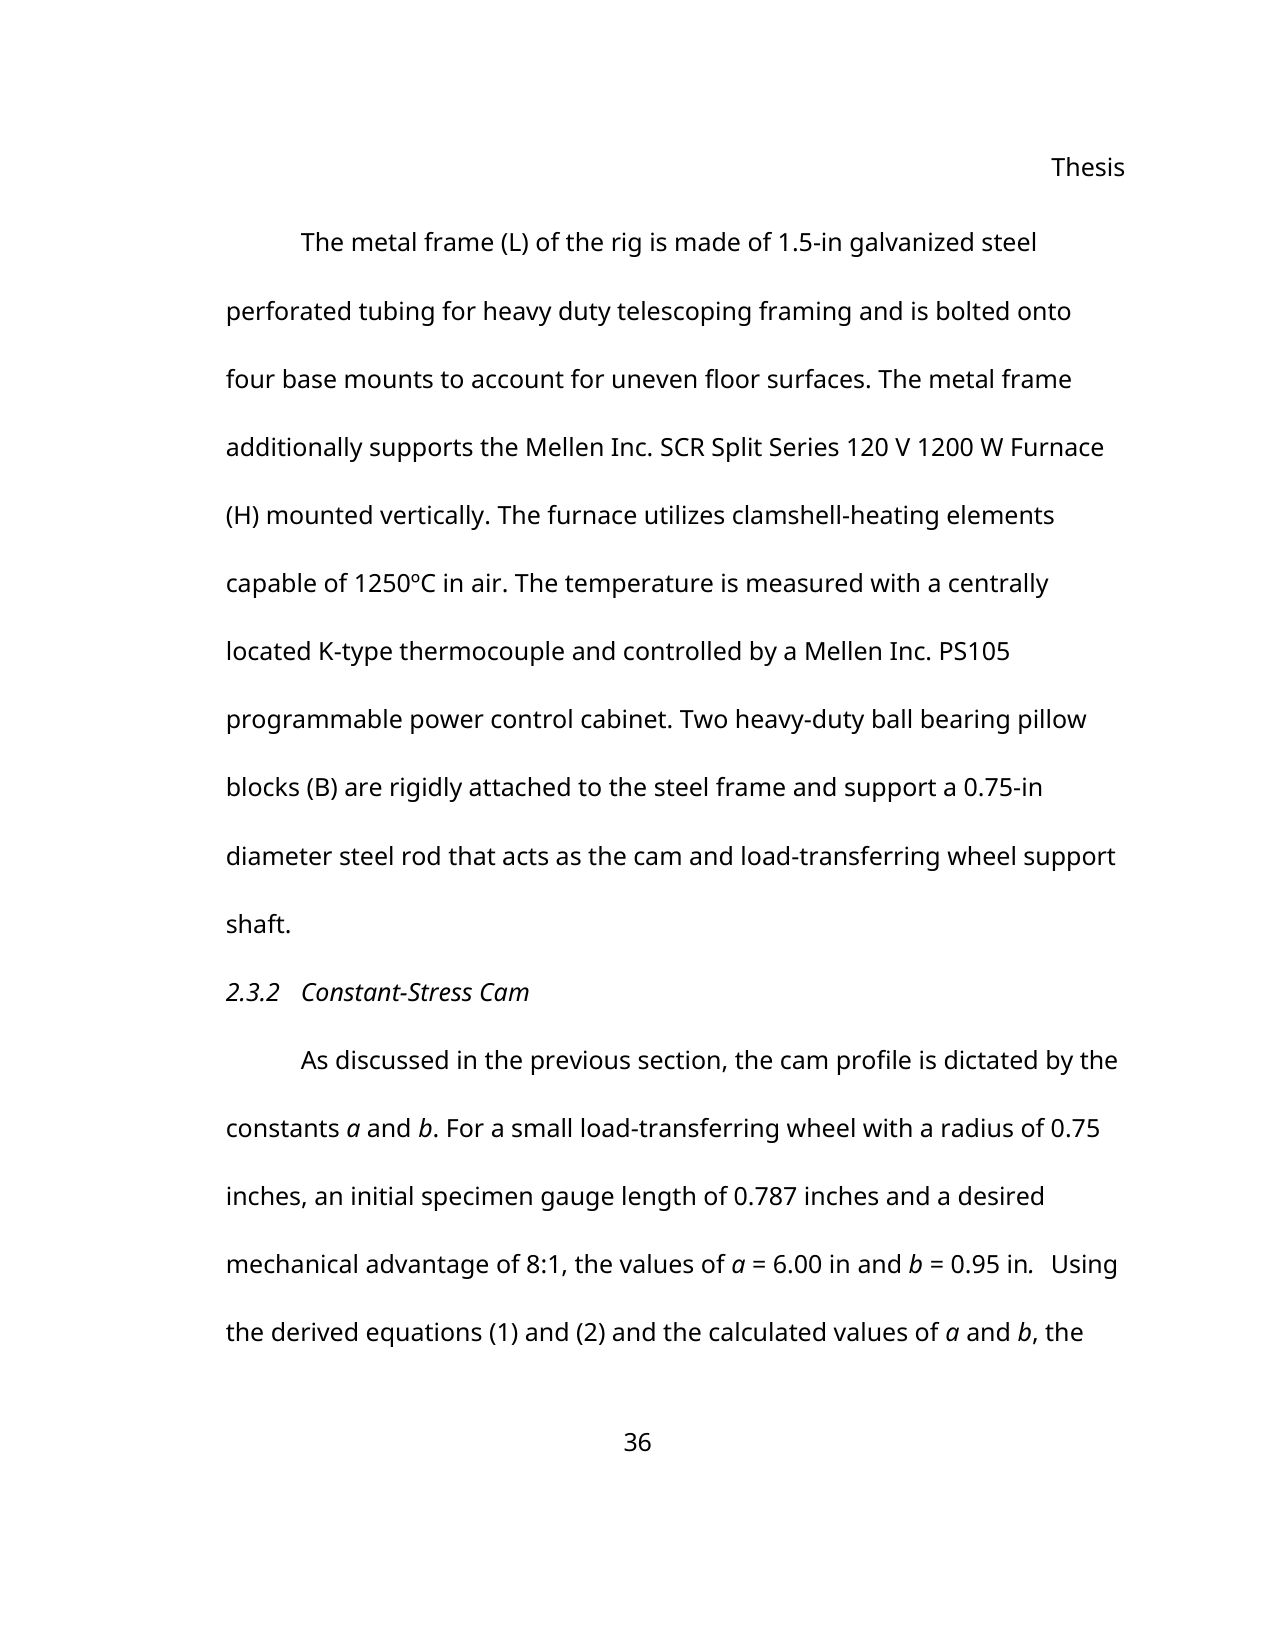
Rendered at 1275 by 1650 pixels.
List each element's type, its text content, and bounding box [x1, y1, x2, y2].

text As discussed in the previous section, the cam profile is dictated by the constants a and b. For a small load-transferring wheel with a radius of 0.75 inches, an initial specimen gauge length of 0.787 inches and a desired mechanical advantage of 8:1, the values of a = 6.00 in and b = 0.95 in. Using the derived equations (1) and (2) and the calculated values of a and b, the [224, 1042, 1125, 1349]
text The metal frame (L) of the rig is made of 1.5-in galvanized steel perforated tubing for heavy duty telescoping framing and is bolted onto four base mounts to account for uneven floor surfaces. The metal frame additionally supports the Mellen Inc. SCR Split Series 120 V 1200 W Furnace (H) mounted vertically. The furnace utilizes clamshell-heating elements capable of 1250ºC in air. The temperature is measured with a centrally located K-type thermocouple and controlled by a Mellen Inc. PS105 programmable power control cabinet. Two heavy-duty ball bearing pillow blocks (B) are rigidly attached to the steel frame and support a 0.75-in diameter steel rod that acts as the cam and load-transferring wheel support shaft. [224, 225, 1125, 940]
text 2.3.2 Constant-Stress Cam [224, 974, 1125, 1008]
